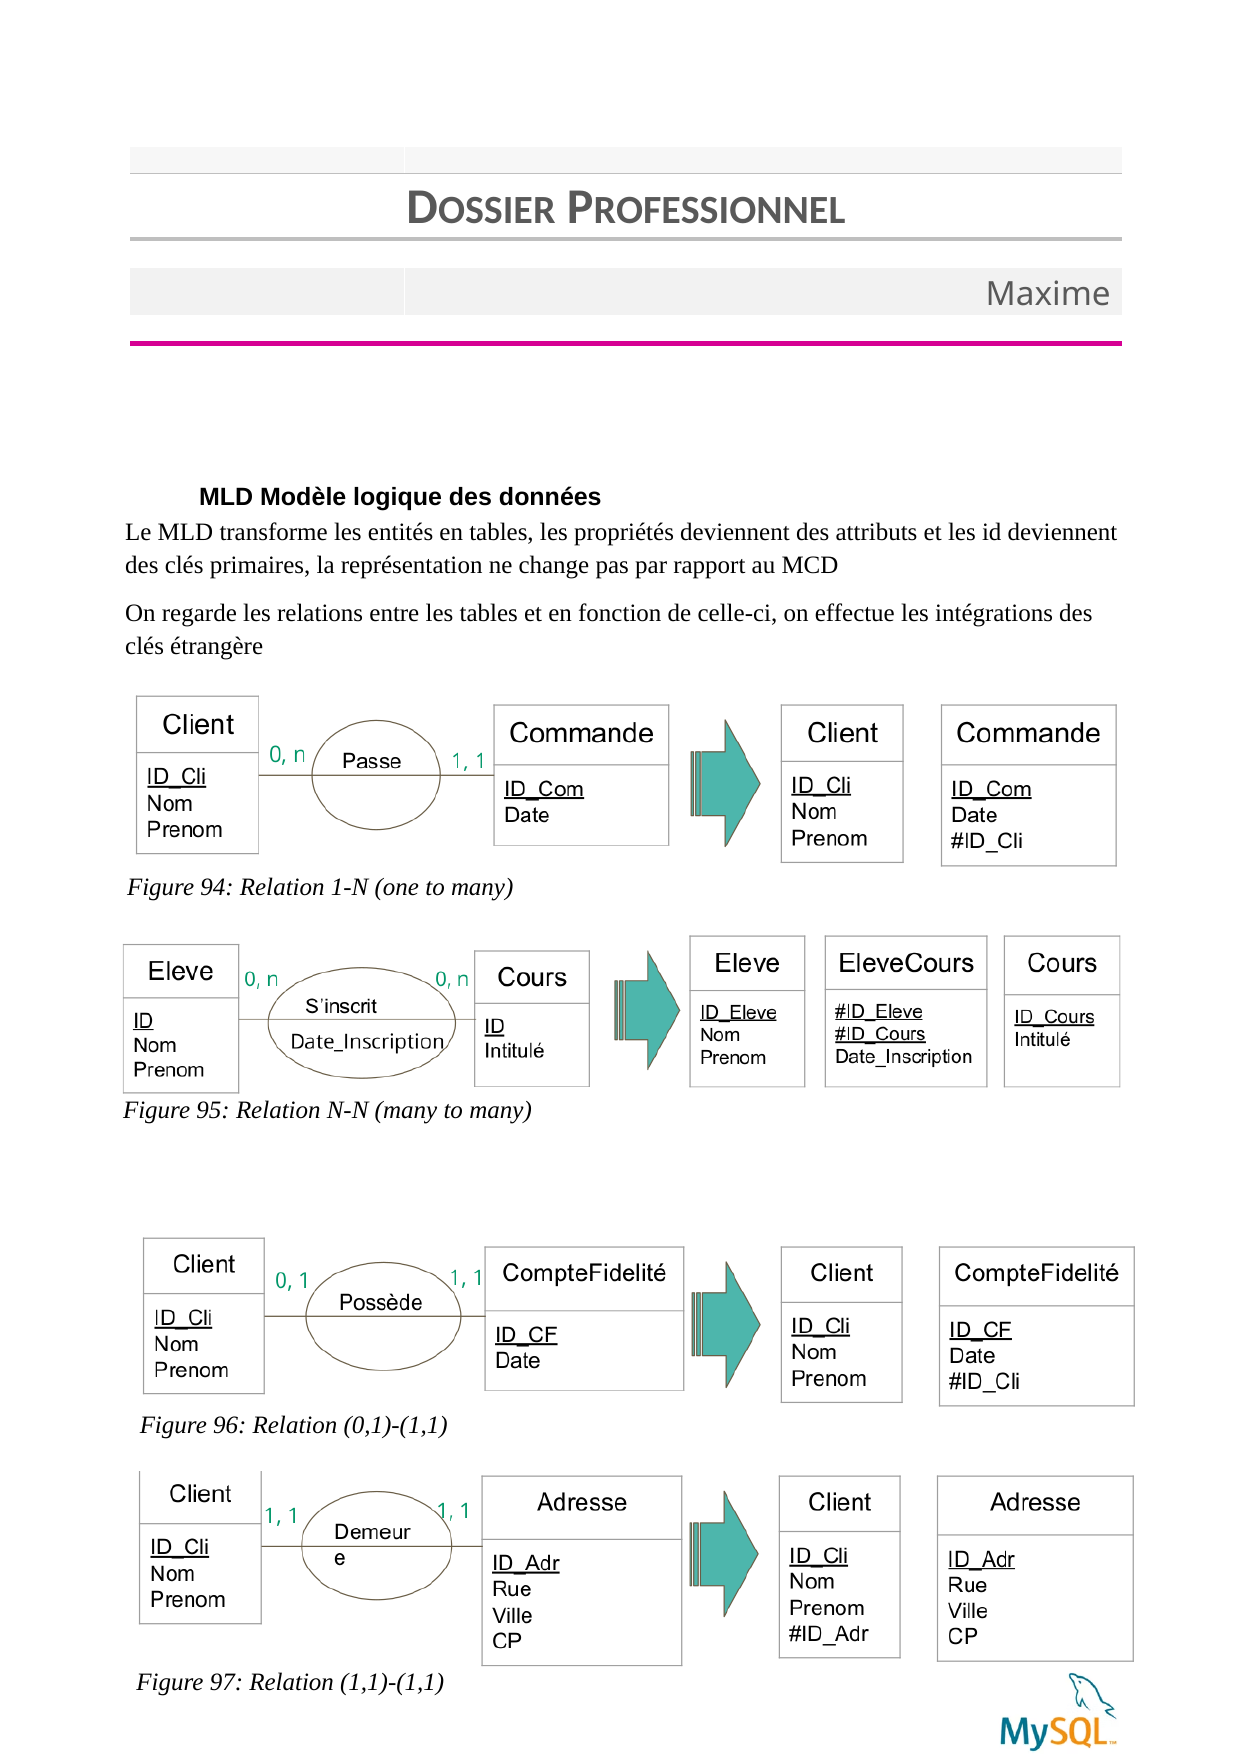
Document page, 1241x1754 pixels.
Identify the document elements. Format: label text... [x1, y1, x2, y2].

text Figure 97: Relation (1,1)-(1,1) [136, 1667, 995, 1696]
picture [136, 1471, 1134, 1754]
picture [139, 1234, 1138, 1410]
picture [122, 934, 1121, 1096]
picture [126, 691, 1122, 872]
text Le MLD transforme les entités en tables, les propriétés deviennent des attributs et les id deviennent des clés primaires, la représentation ne change pas par rapport au MCD [125, 517, 1123, 579]
text Figure 95: Relation N-N (many to many) [123, 1096, 1121, 1124]
subtitle MLD Modèle logique des données [125, 482, 1123, 511]
text Figure 96: Relation (0,1)-(1,1) [139, 1410, 1137, 1438]
text On regarde les relations entre les tables et en fonction de celle-ci, on effectue les intégrations des clés étrangère [125, 598, 1123, 660]
text Figure 94: Relation 1-N (one to many) [127, 872, 1121, 900]
